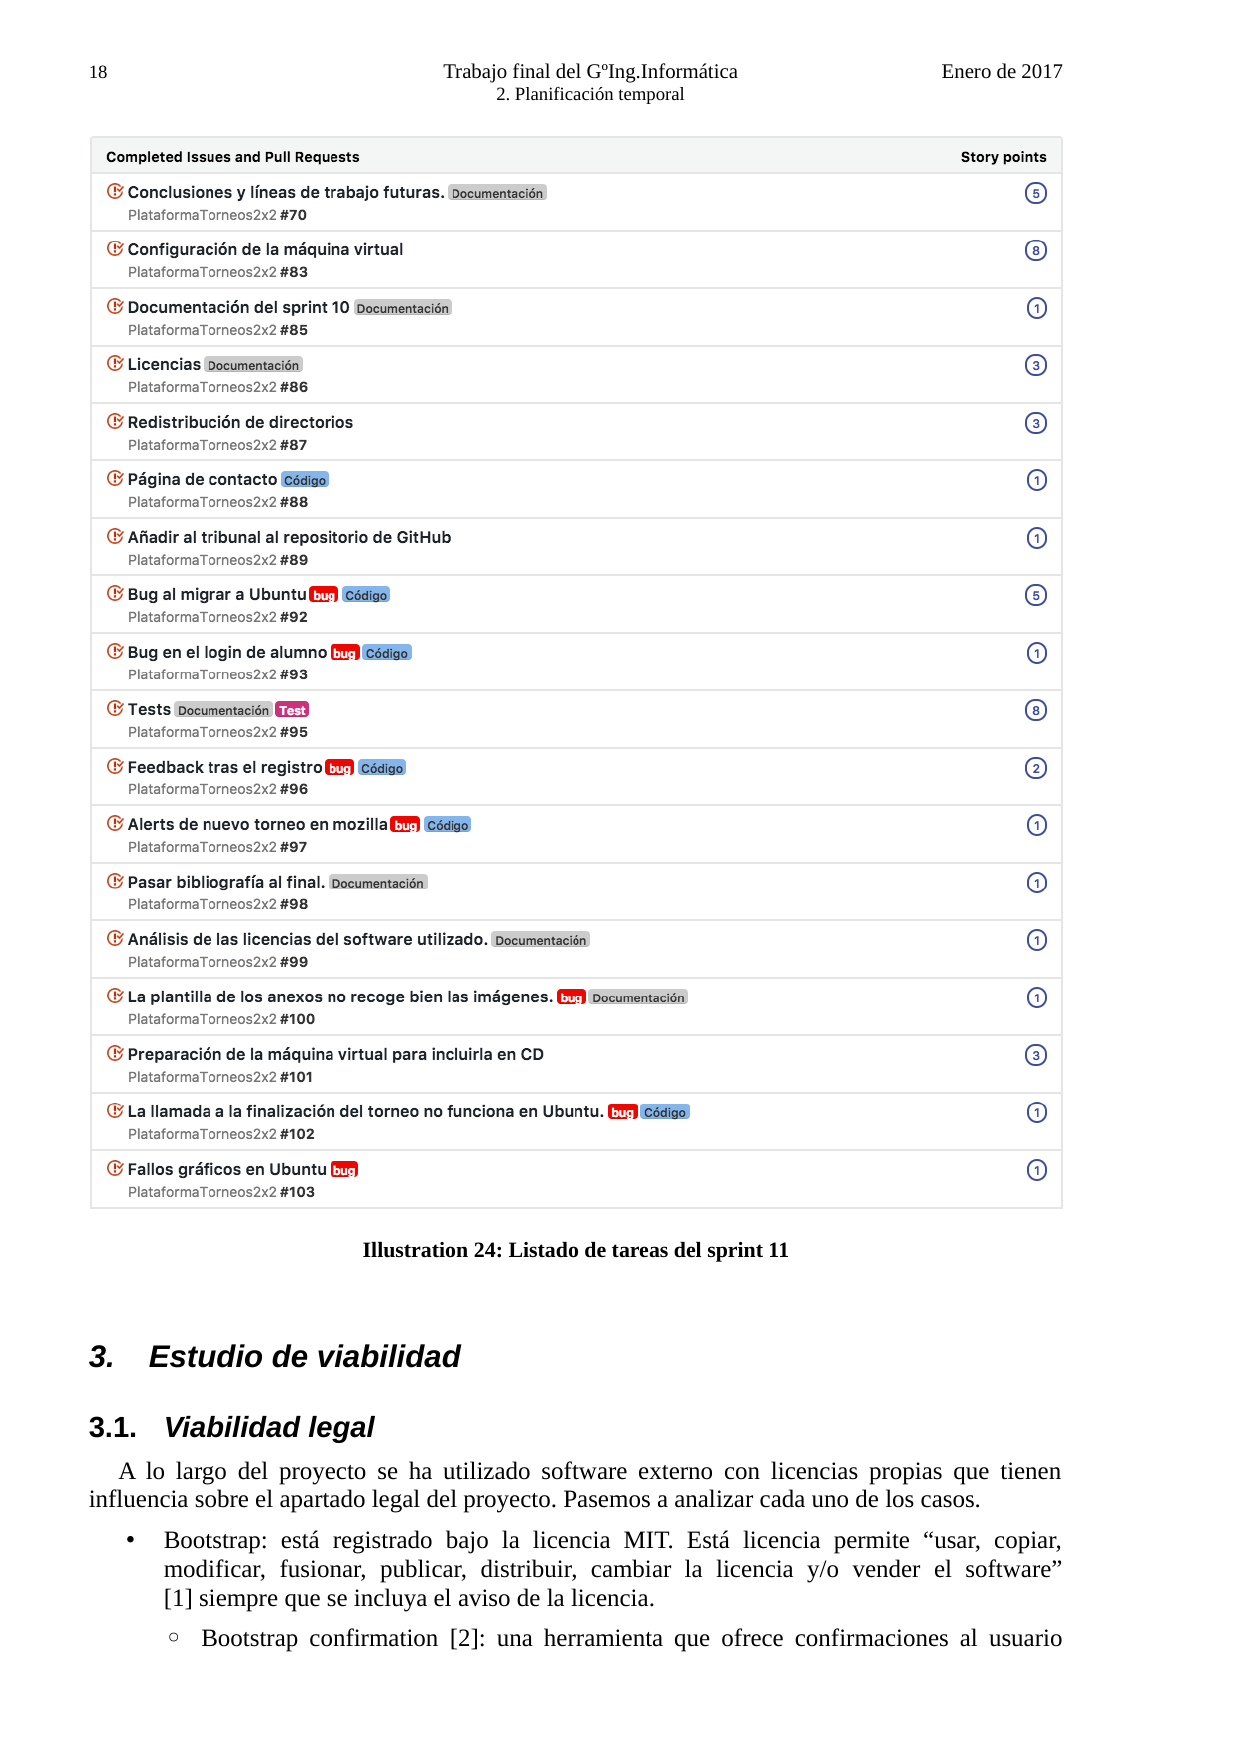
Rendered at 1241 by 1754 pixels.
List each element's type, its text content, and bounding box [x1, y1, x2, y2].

picture [88, 134, 1063, 1212]
list Bootstrap: está registrado bajo la licencia MIT. Está licencia permite “usar, copiar, modificar, fusionar, publicar, distribuir, cambiar la licencia y/o vender el software” [1]⁠ siempre que se incluya el aviso de la licencia. [126, 1525, 1063, 1611]
text Illustration 24: Listado de tareas del sprint 11 [88, 1212, 1063, 1262]
subtitle Estudio de viabilidad [88, 1338, 1063, 1374]
text A lo largo del proyecto se ha utilizado software externo con licencias propias que tienen influencia sobre el apartado legal del proyecto. Pasemos a analizar cada uno de los casos. [88, 1456, 1063, 1513]
subtitle Viabilidad legal [88, 1411, 1063, 1444]
list Bootstrap confirmation [2]⁠: una herramienta que ofrece confirmaciones al usuario [163, 1623, 1063, 1652]
